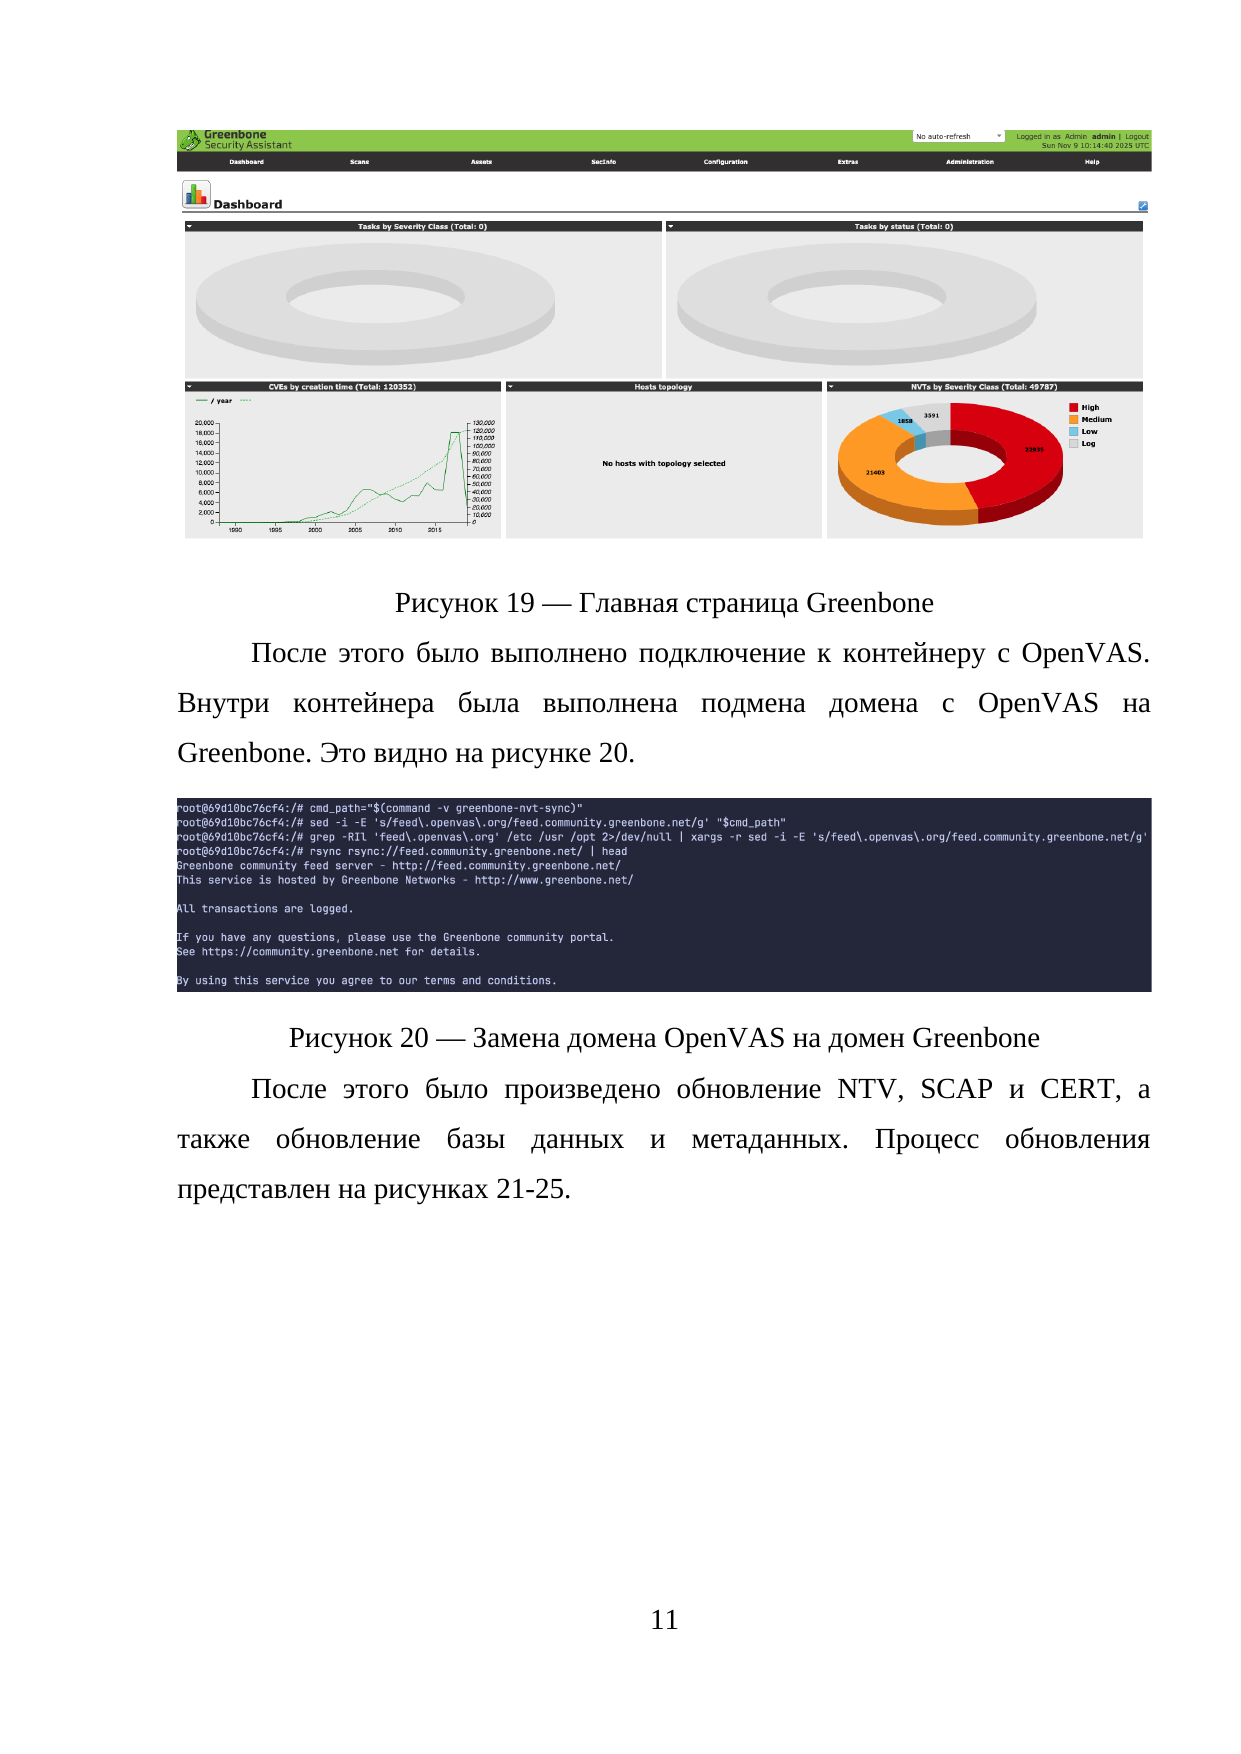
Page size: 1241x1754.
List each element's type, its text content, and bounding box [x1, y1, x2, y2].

text После этого было выполнено подключение к контейнеру с OpenVAS. Внутри контейнера была выполнена подмена домена с OpenVAS на Greenbone. Это видно на рисунке 20. [177, 635, 1152, 769]
text Рисунок 20 — Замена домена OpenVAS на домен Greenbone [177, 992, 1152, 1054]
text После этого было произведено обновление NTV, SCAP и CERT, а также обновление базы данных и метаданных. Процесс обновления представлен на рисунках 21-25. [177, 1071, 1152, 1205]
picture [177, 130, 1152, 556]
picture [177, 798, 1152, 992]
text Рисунок 19 — Главная страница Greenbone [177, 556, 1152, 618]
